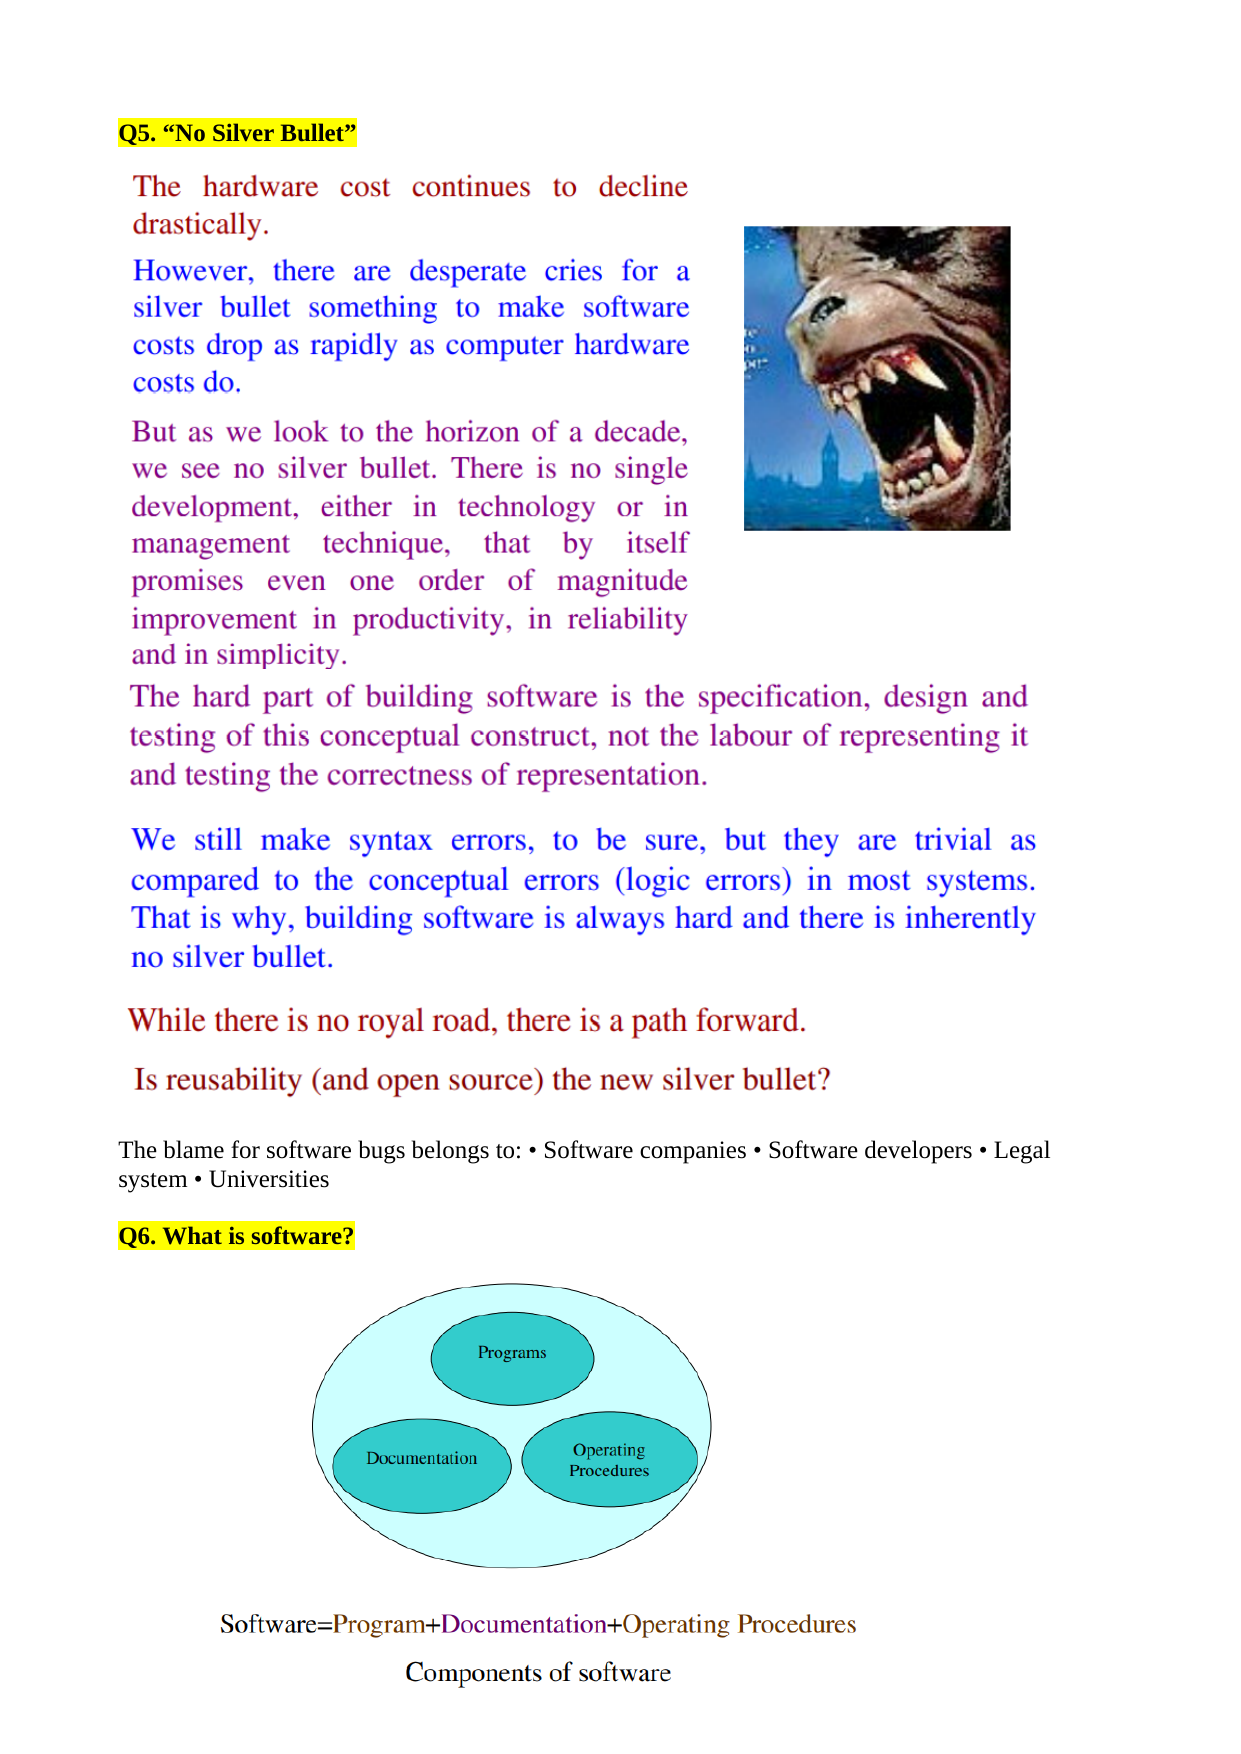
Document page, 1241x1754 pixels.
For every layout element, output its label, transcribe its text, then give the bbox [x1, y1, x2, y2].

picture [128, 166, 1021, 669]
text The blame for software bugs belongs to: • Software companies • Software developers • Legal system • Universities [118, 1135, 1122, 1193]
picture [215, 1278, 862, 1689]
text Q5. “No Silver Bullet” [118, 118, 1122, 147]
text Q6. What is software? [118, 1221, 1122, 1250]
picture [127, 674, 1046, 1107]
